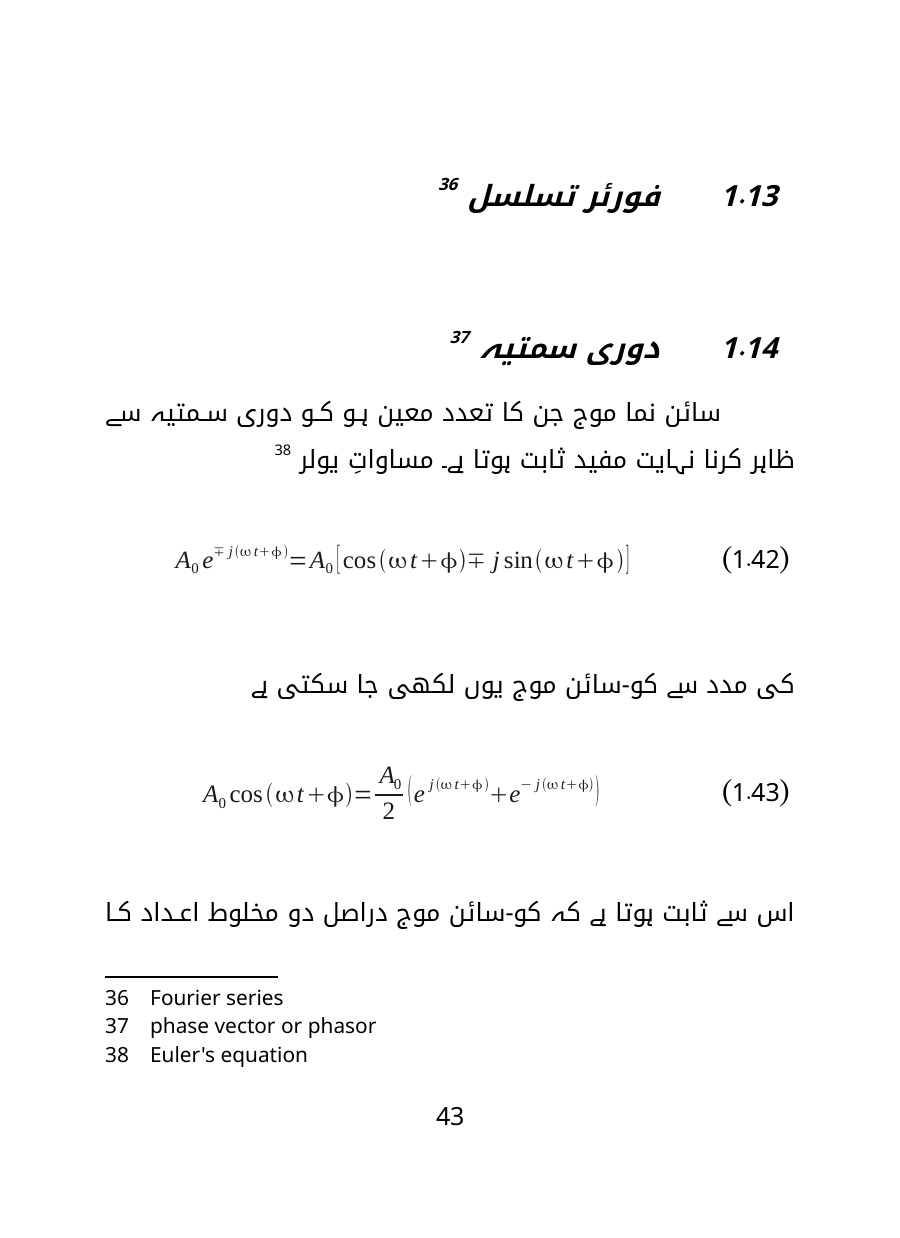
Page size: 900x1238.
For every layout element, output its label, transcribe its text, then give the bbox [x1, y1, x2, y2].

table_header [105, 530, 689, 602]
table_header (1.42) [689, 530, 795, 602]
text اس سے ثابت ہوتا ہے کہ کو-سائن موج دراصل دو مخلوط اعداد کا مجموعہ ہے۔ مساواتِ یولر ایک مخلوط عدد کو ظاہر کرتا ہے جس کے دو جُز ہیں۔ اس کا ایک جُز حقیقی عدد ہے اور اس کا دوسرا جُز فرضی عدد ہے۔اس کا حقیقی جُز کو-سائن موج کو ظاہر کرتا ہے۔ لہٰذا ایک کو-سائن موج یاکا حقیقی جُز ہوتا ہے۔ رسمی طور پر سائن نما موج کو سے ظاہر کیا جاتا ہے۔ مزید یہ کہ اس عدد کو چھوٹا کر کے صرف یا پھر لکھا جاتا ہے۔کو-سائن موج کے اس طرح ظاہر کرنے کو دوری سمتیہ کہتے ہیں جہاں اس سمتیہ کا طولاور اُفقی لکیر سے زاویہہے۔ [105, 889, 795, 936]
subtitle فورئر تسلسل [105, 168, 720, 224]
list Fourier series [105, 983, 795, 1012]
list phase vector or phasor [105, 1012, 795, 1040]
table_header (1.43) [688, 756, 795, 842]
table_header [105, 756, 688, 842]
text سائن نما موج جن کا تعدد معین ہو کو دوری سمتیہ سے ظاہر کرنا نہایت مفید ثابت ہوتا ہے۔ مساواتِ یولر [105, 389, 795, 484]
text کی مدد سے کو-سائن موج یوں لکھی جا سکتی ہے [105, 662, 795, 709]
subtitle دوری سمتیہ [105, 321, 720, 377]
text Euler's equation [105, 1040, 795, 1068]
